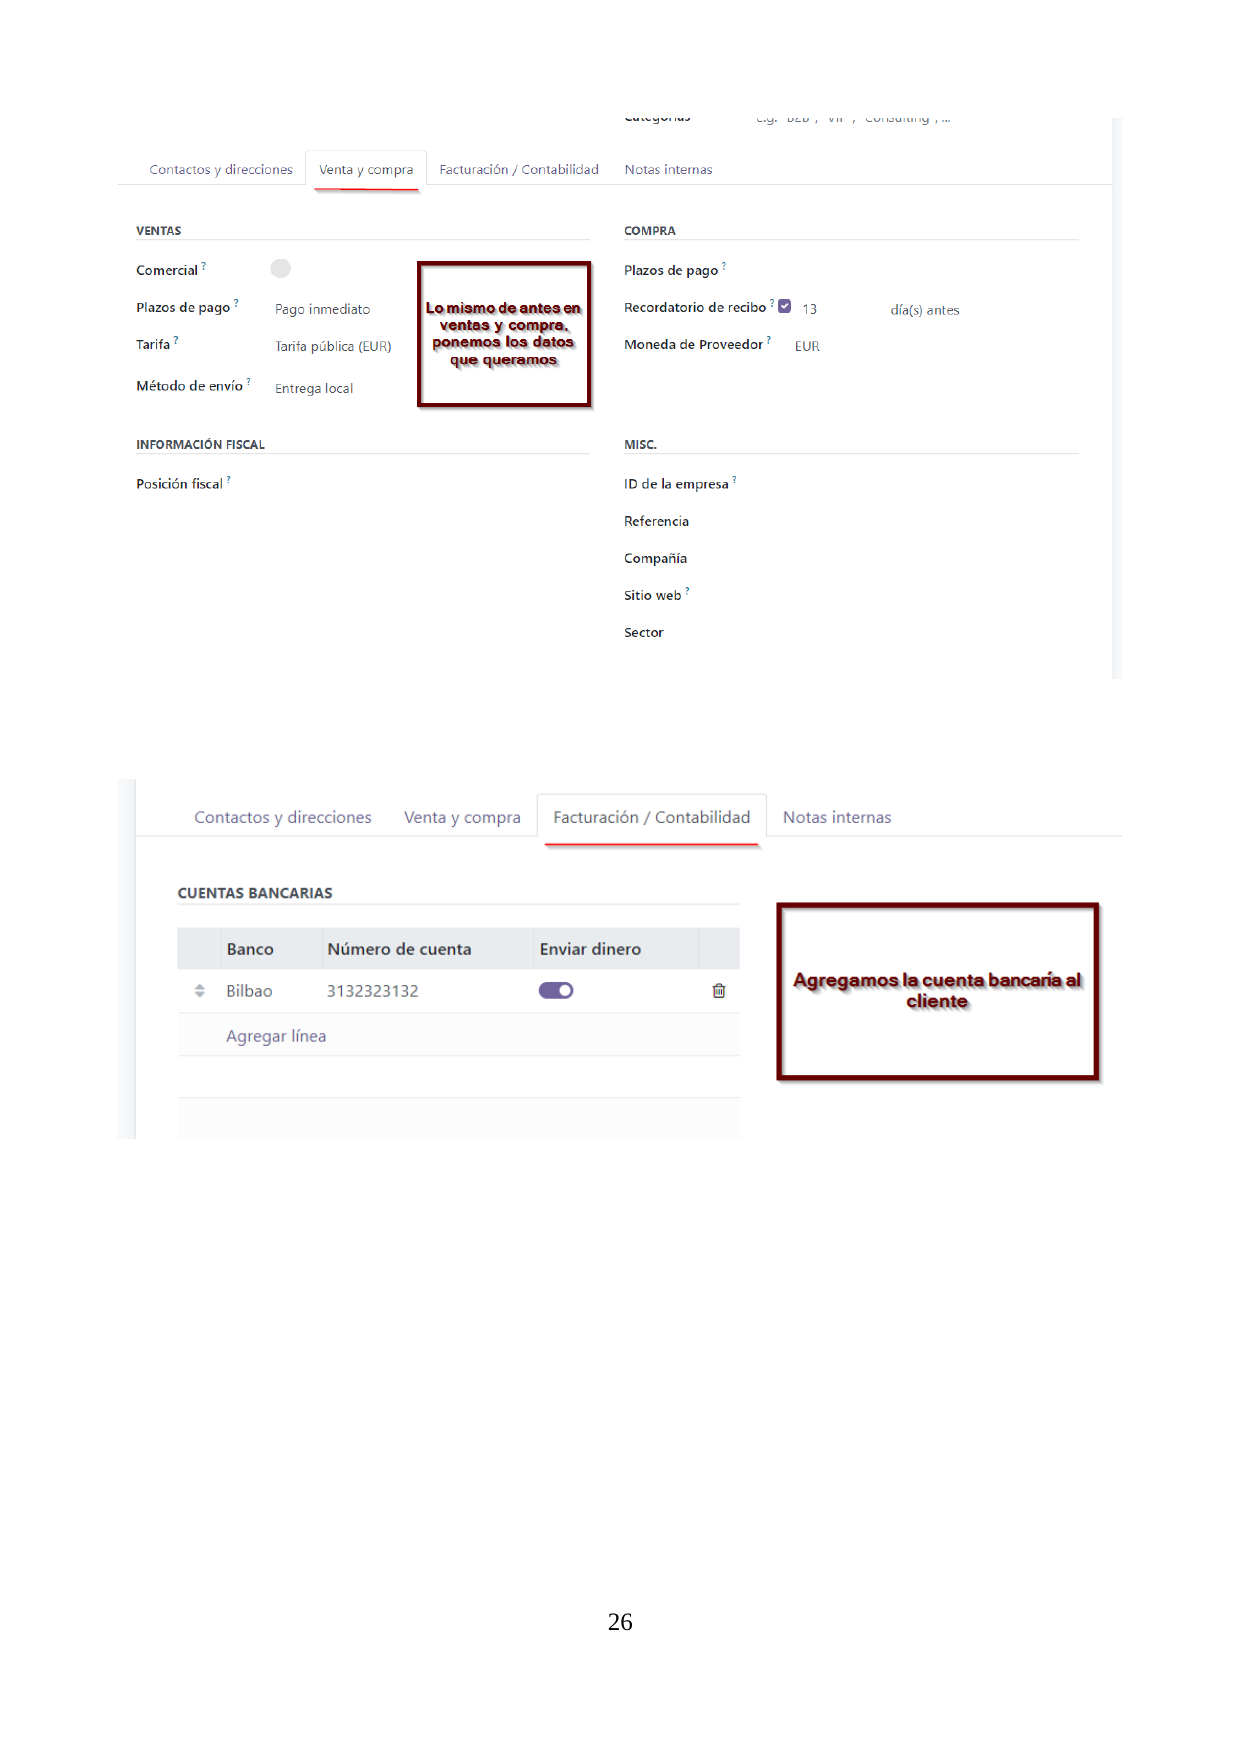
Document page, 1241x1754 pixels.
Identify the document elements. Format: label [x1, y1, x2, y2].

picture [118, 779, 1123, 1139]
picture [118, 118, 1123, 679]
